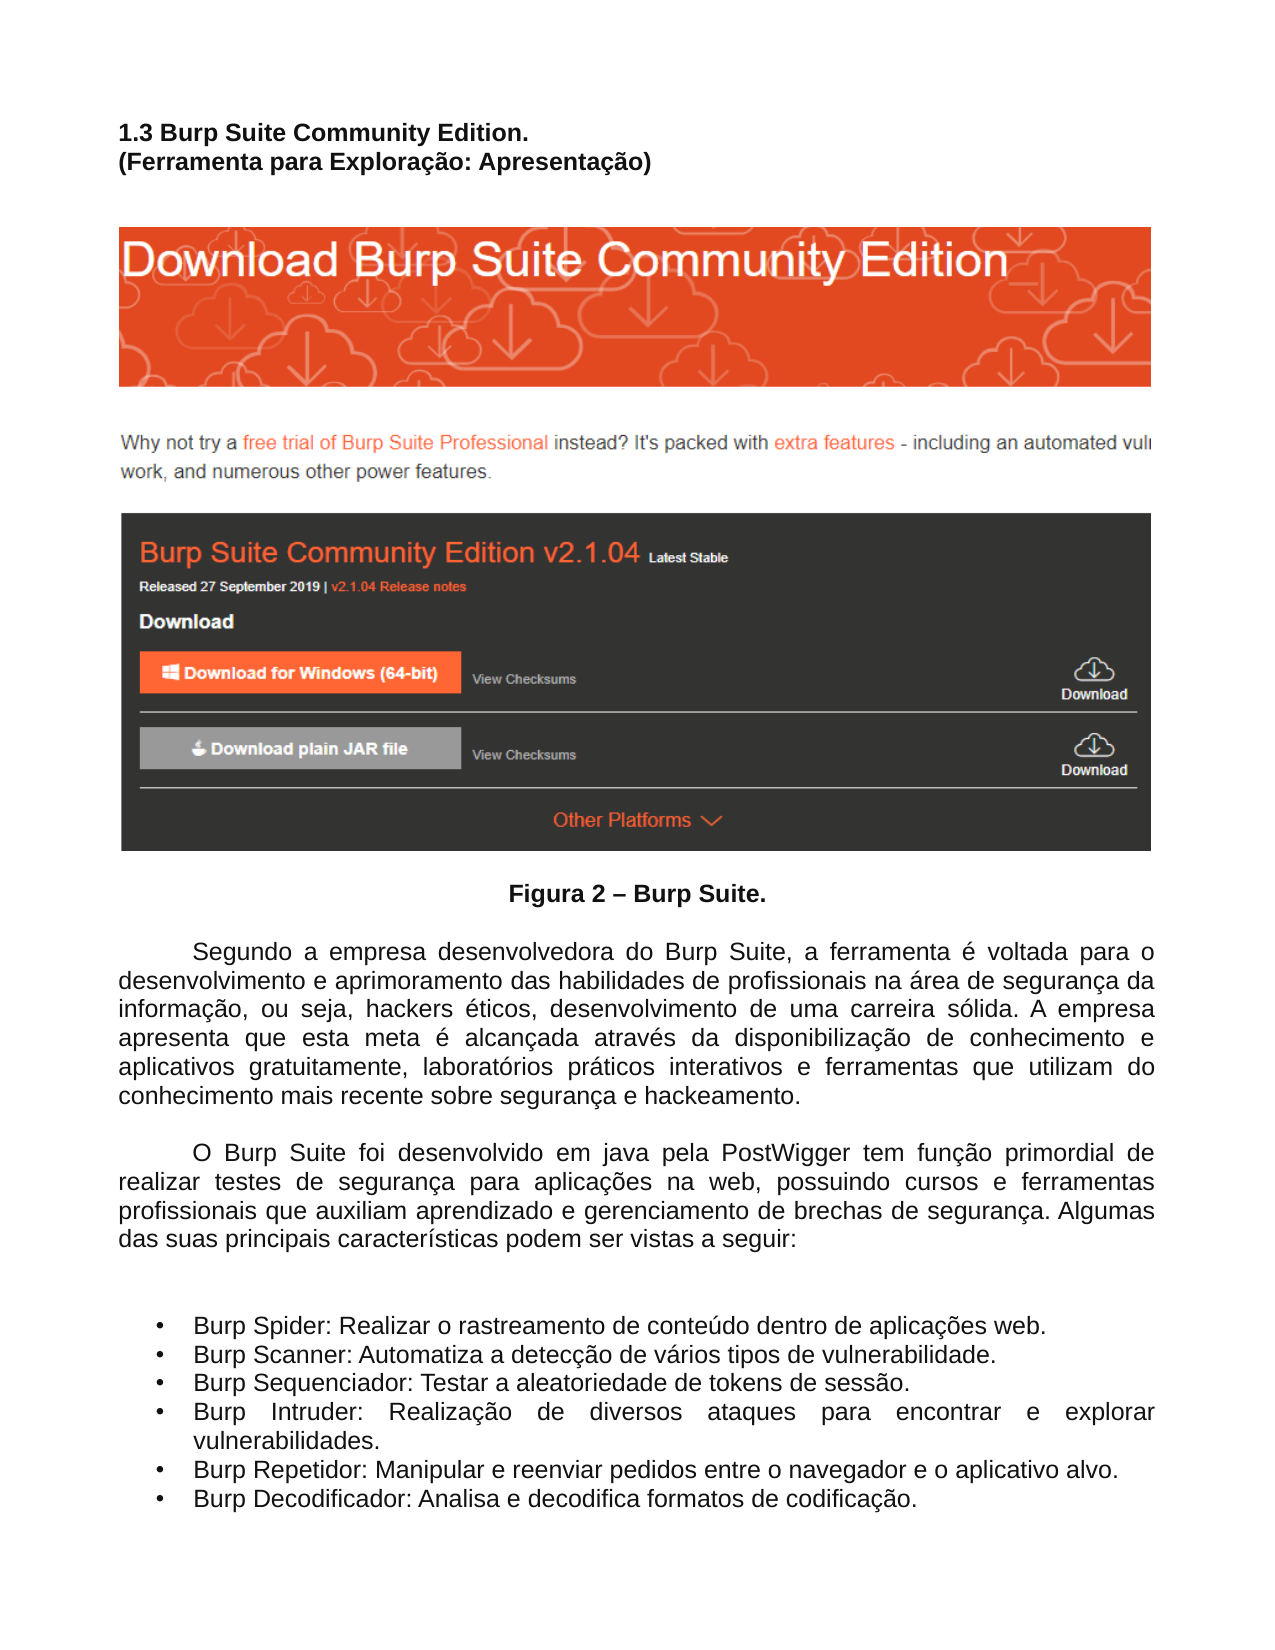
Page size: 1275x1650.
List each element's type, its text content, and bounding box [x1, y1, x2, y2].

text O Burp Suite foi desenvolvido em java pela PostWigger tem função primordial de realizar testes de segurança para aplicações na web, possuindo cursos e ferramentas profissionais que auxiliam aprendizado e gerenciamento de brechas de segurança. Algumas das suas principais características podem ser vistas a seguir: [118, 1138, 1157, 1253]
list Burp Scanner: Automatiza a detecção de vários tipos de vulnerabilidade. [156, 1339, 1157, 1368]
list Burp Sequenciador: Testar a aleatoriedade de tokens de sessão. [156, 1368, 1157, 1397]
list Burp Spider: Realizar o rastreamento de conteúdo dentro de aplicações web. [156, 1311, 1157, 1339]
text Figura 2 – Burp Suite. [118, 879, 1157, 908]
list Burp Intruder: Realização de diversos ataques para encontrar e explorar vulnerabilidades. [156, 1397, 1157, 1455]
picture [119, 227, 1151, 851]
list Burp Repetidor: Manipular e reenviar pedidos entre o navegador e o aplicativo alvo. [156, 1455, 1157, 1484]
list Burp Decodificador: Analisa e decodifica formatos de codificação. [156, 1484, 1157, 1513]
text 1.3 Burp Suite Community Edition. [118, 118, 1157, 147]
text Segundo a empresa desenvolvedora do Burp Suite, a ferramenta é voltada para o desenvolvimento e aprimoramento das habilidades de profissionais na área de segurança da informação, ou seja, hackers éticos, desenvolvimento de uma carreira sólida. A empresa apresenta que esta meta é alcançada através da disponibilização de conhecimento e aplicativos gratuitamente, laboratórios práticos interativos e ferramentas que utilizam do conhecimento mais recente sobre segurança e hackeamento. [118, 937, 1157, 1109]
text (Ferramenta para Exploração: Apresentação) [118, 147, 1157, 176]
